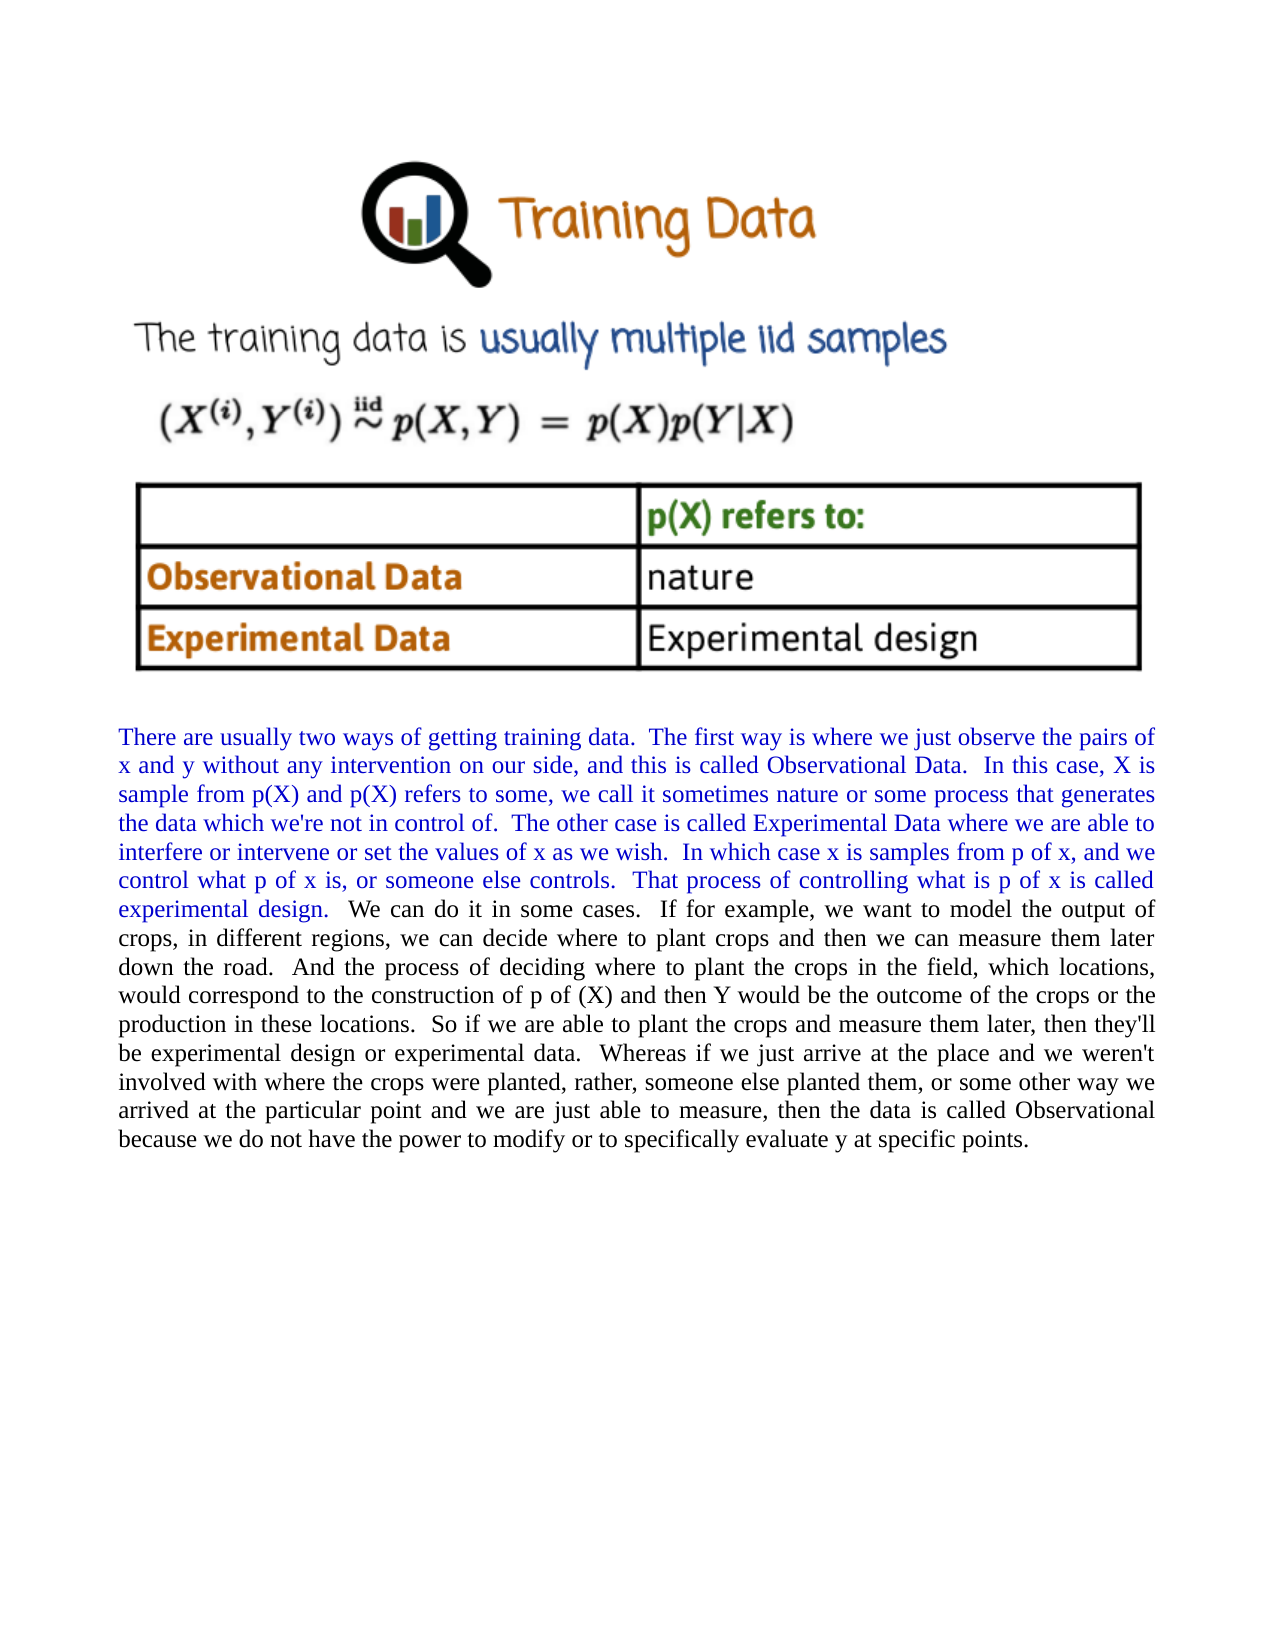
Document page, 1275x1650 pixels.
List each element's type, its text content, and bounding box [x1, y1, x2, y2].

text There are usually two ways of getting training data. The first way is where we just observe the pairs of x and y without any intervention on our side, and this is called Observational Data. In this case, X is sample from p(X) and p(X) refers to some, we call it sometimes nature or some process that generates the data which we're not in control of. The other case is called Experimental Data where we are able to interfere or intervene or set the values of x as we wish. In which case x is samples from p of x, and we control what p of x is, or someone else controls. That process of controlling what is p of x is called experimental design. We can do it in some cases. If for example, we want to model the output of crops, in different regions, we can decide where to plant crops and then we can measure them later down the road. And the process of deciding where to plant the crops in the field, which locations, would correspond to the construction of p of (X) and then Y would be the outcome of the crops or the production in these locations. So if we are able to plant the crops and measure them later, then they'll be experimental design or experimental data. Whereas if we just arrive at the place and we weren't involved with where the crops were planted, rather, someone else planted them, or some other way we arrived at the particular point and we are just able to measure, then the data is called Observational because we do not have the power to modify or to specifically evaluate y at specific points. [118, 722, 1157, 1153]
picture [118, 146, 1157, 693]
